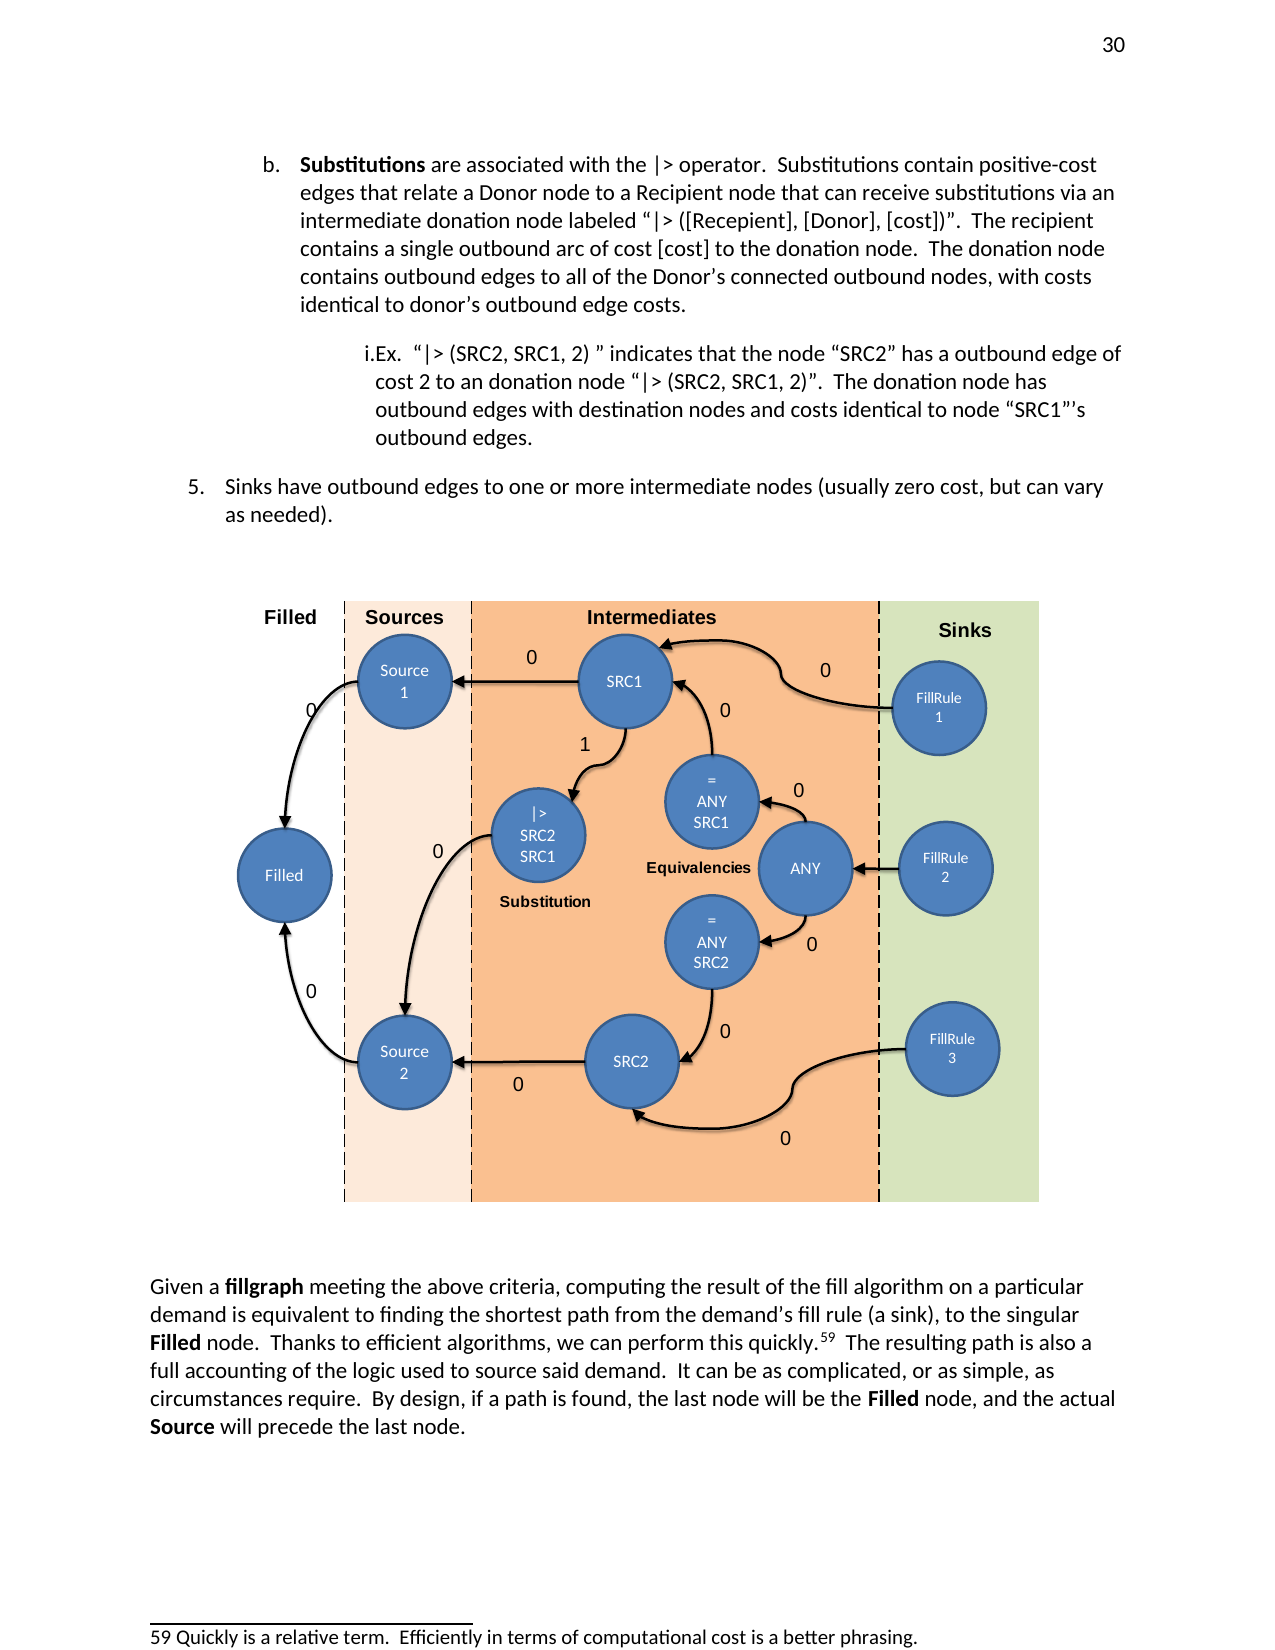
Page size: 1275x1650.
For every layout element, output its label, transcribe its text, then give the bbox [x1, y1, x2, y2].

list Ex. “|> (SRC2, SRC1, 2) ” indicates that the node “SRC2” has a outbound edge of cost 2 to an donation node “|> (SRC2, SRC1, 2)”. The donation node has outbound edges with destination nodes and costs identical to node “SRC1”’s outbound edges. [356, 339, 1125, 451]
list Sinks have outbound edges to one or more intermediate nodes (usually zero cost, but can vary as needed). [187, 472, 1125, 528]
text Given a fillgraph meeting the above criteria, computing the result of the fill algorithm on a particular demand is equivalent to finding the shortest path from the demand’s fill rule (a sink), to the singular Filled node. Thanks to efficient algorithms, we can perform this quickly. The resulting path is also a full accounting of the logic used to source said demand. It can be as complicated, or as simple, as circumstances require. By design, if a path is found, the last node will be the Filled node, and the actual Source will precede the last node. [150, 1272, 1125, 1440]
list Substitutions are associated with the |> operator. Substitutions contain positive-cost edges that relate a Donor node to a Recipient node that can receive substitutions via an intermediate donation node labeled “|> ([Recepient], [Donor], [cost])”. The recipient contains a single outbound arc of cost [cost] to the donation node. The donation node contains outbound edges to all of the Donor’s connected outbound nodes, with costs identical to donor’s outbound edge costs. [262, 150, 1125, 318]
text Quickly is a relative term. Efficiently in terms of computational cost is a better phrasing. [150, 1624, 1125, 1650]
